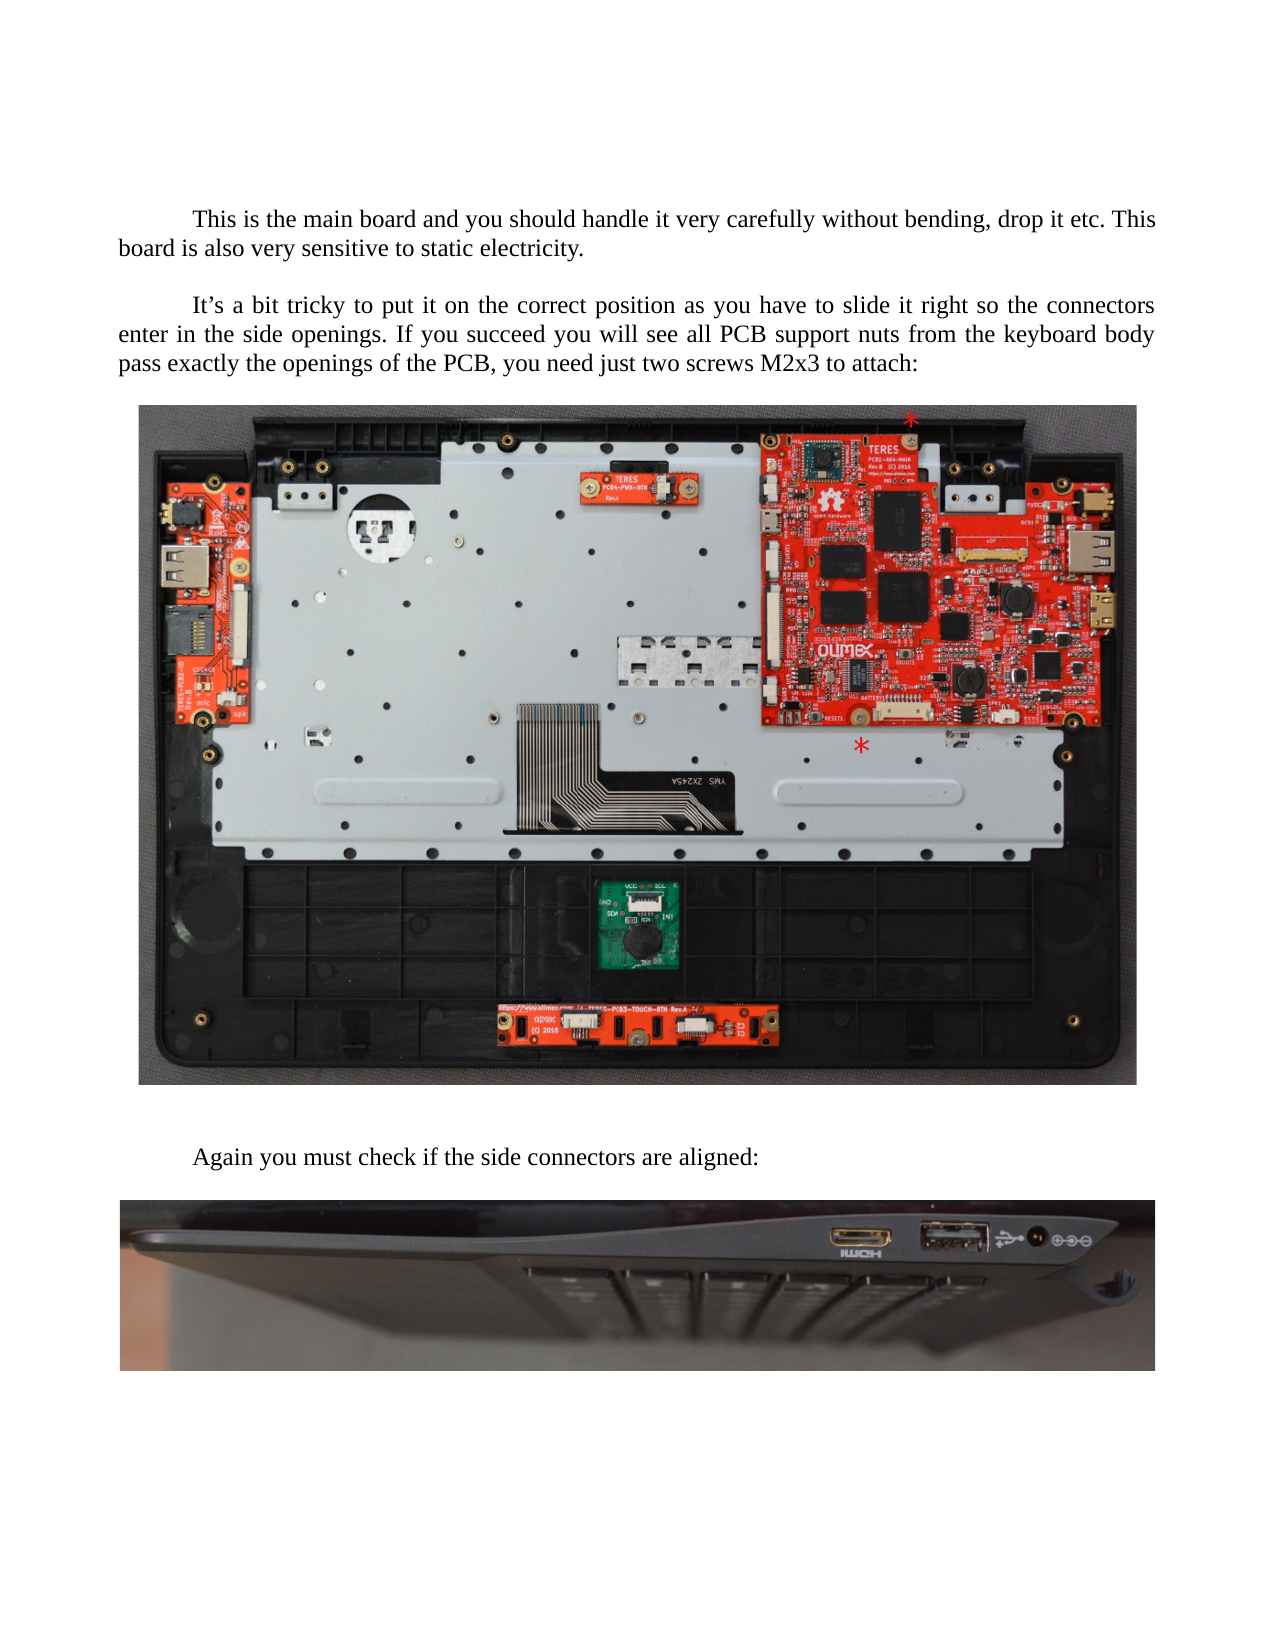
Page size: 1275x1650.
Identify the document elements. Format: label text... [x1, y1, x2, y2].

text This is the main board and you should handle it very carefully without bending, drop it etc. This board is also very sensitive to static electricity. [118, 204, 1157, 262]
text It’s a bit tricky to put it on the correct position as you have to slide it right so the connectors enter in the side openings. If you succeed you will see all PCB support nuts from the keyboard body pass exactly the openings of the PCB, you need just two screws M2x3 to attach: [118, 291, 1157, 377]
picture [138, 405, 1137, 1085]
text Again you must check if the side connectors are aligned: [118, 1142, 1157, 1171]
picture [119, 1200, 1156, 1371]
